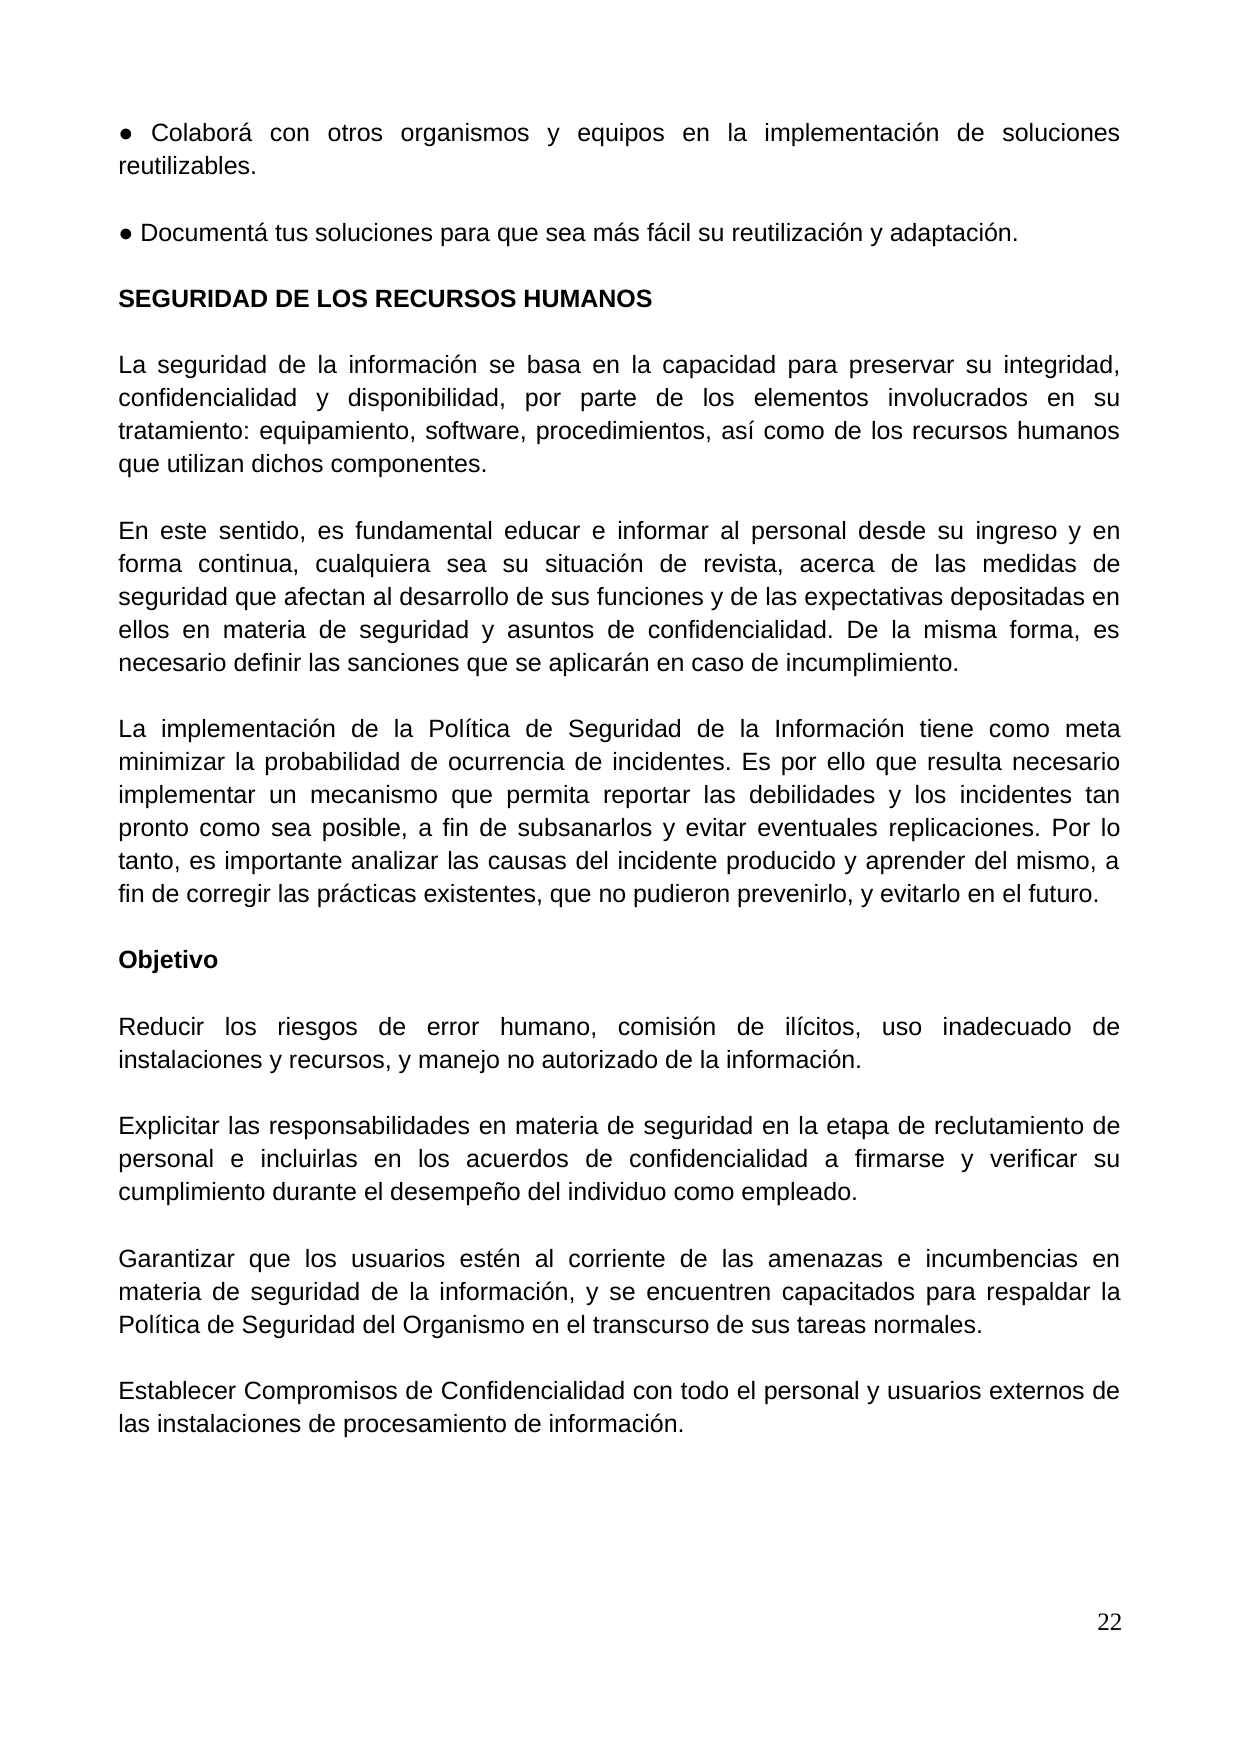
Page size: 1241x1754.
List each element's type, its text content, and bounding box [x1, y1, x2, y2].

text ● Documentá tus soluciones para que sea más fácil su reutilización y adaptación. [118, 217, 1122, 246]
text En este sentido, es fundamental educar e informar al personal desde su ingreso y en forma continua, cualquiera sea su situación de revista, acerca de las medidas de seguridad que afectan al desarrollo de sus funciones y de las expectativas depositadas en ellos en materia de seguridad y asuntos de confidencialidad. De la misma forma, es necesario definir las sanciones que se aplicarán en caso de incumplimiento. [118, 516, 1122, 676]
text ● Colaborá con otros organismos y equipos en la implementación de soluciones reutilizables. [118, 118, 1122, 180]
text La implementación de la Política de Seguridad de la Información tiene como meta minimizar la probabilidad de ocurrencia de incidentes. Es por ello que resulta necesario implementar un mecanismo que permita reportar las debilidades y los incidentes tan pronto como sea posible, a fin de subsanarlos y evitar eventuales replicaciones. Por lo tanto, es importante analizar las causas del incidente producido y aprender del mismo, a fin de corregir las prácticas existentes, que no pudieron prevenirlo, y evitarlo en el futuro. [118, 714, 1122, 908]
text Explicitar las responsabilidades en materia de seguridad en la etapa de reclutamiento de personal e incluirlas en los acuerdos de confidencialidad a firmarse y verificar su cumplimiento durante el desempeño del individuo como empleado. [118, 1111, 1122, 1206]
text Objetivo [118, 946, 1122, 974]
text Reducir los riesgos de error humano, comisión de ilícitos, uso inadecuado de instalaciones y recursos, y manejo no autorizado de la información. [118, 1012, 1122, 1074]
text La seguridad de la información se basa en la capacidad para preservar su integridad, confidencialidad y disponibilidad, por parte de los elementos involucrados en su tratamiento: equipamiento, software, procedimientos, así como de los recursos humanos que utilizan dichos componentes. [118, 350, 1122, 478]
text Establecer Compromisos de Confidencialidad con todo el personal y usuarios externos de las instalaciones de procesamiento de información. [118, 1376, 1122, 1438]
text SEGURIDAD DE LOS RECURSOS HUMANOS [118, 284, 1122, 313]
text Garantizar que los usuarios estén al corriente de las amenazas e incumbencias en materia de seguridad de la información, y se encuentren capacitados para respaldar la Política de Seguridad del Organismo en el transcurso de sus tareas normales. [118, 1244, 1122, 1338]
